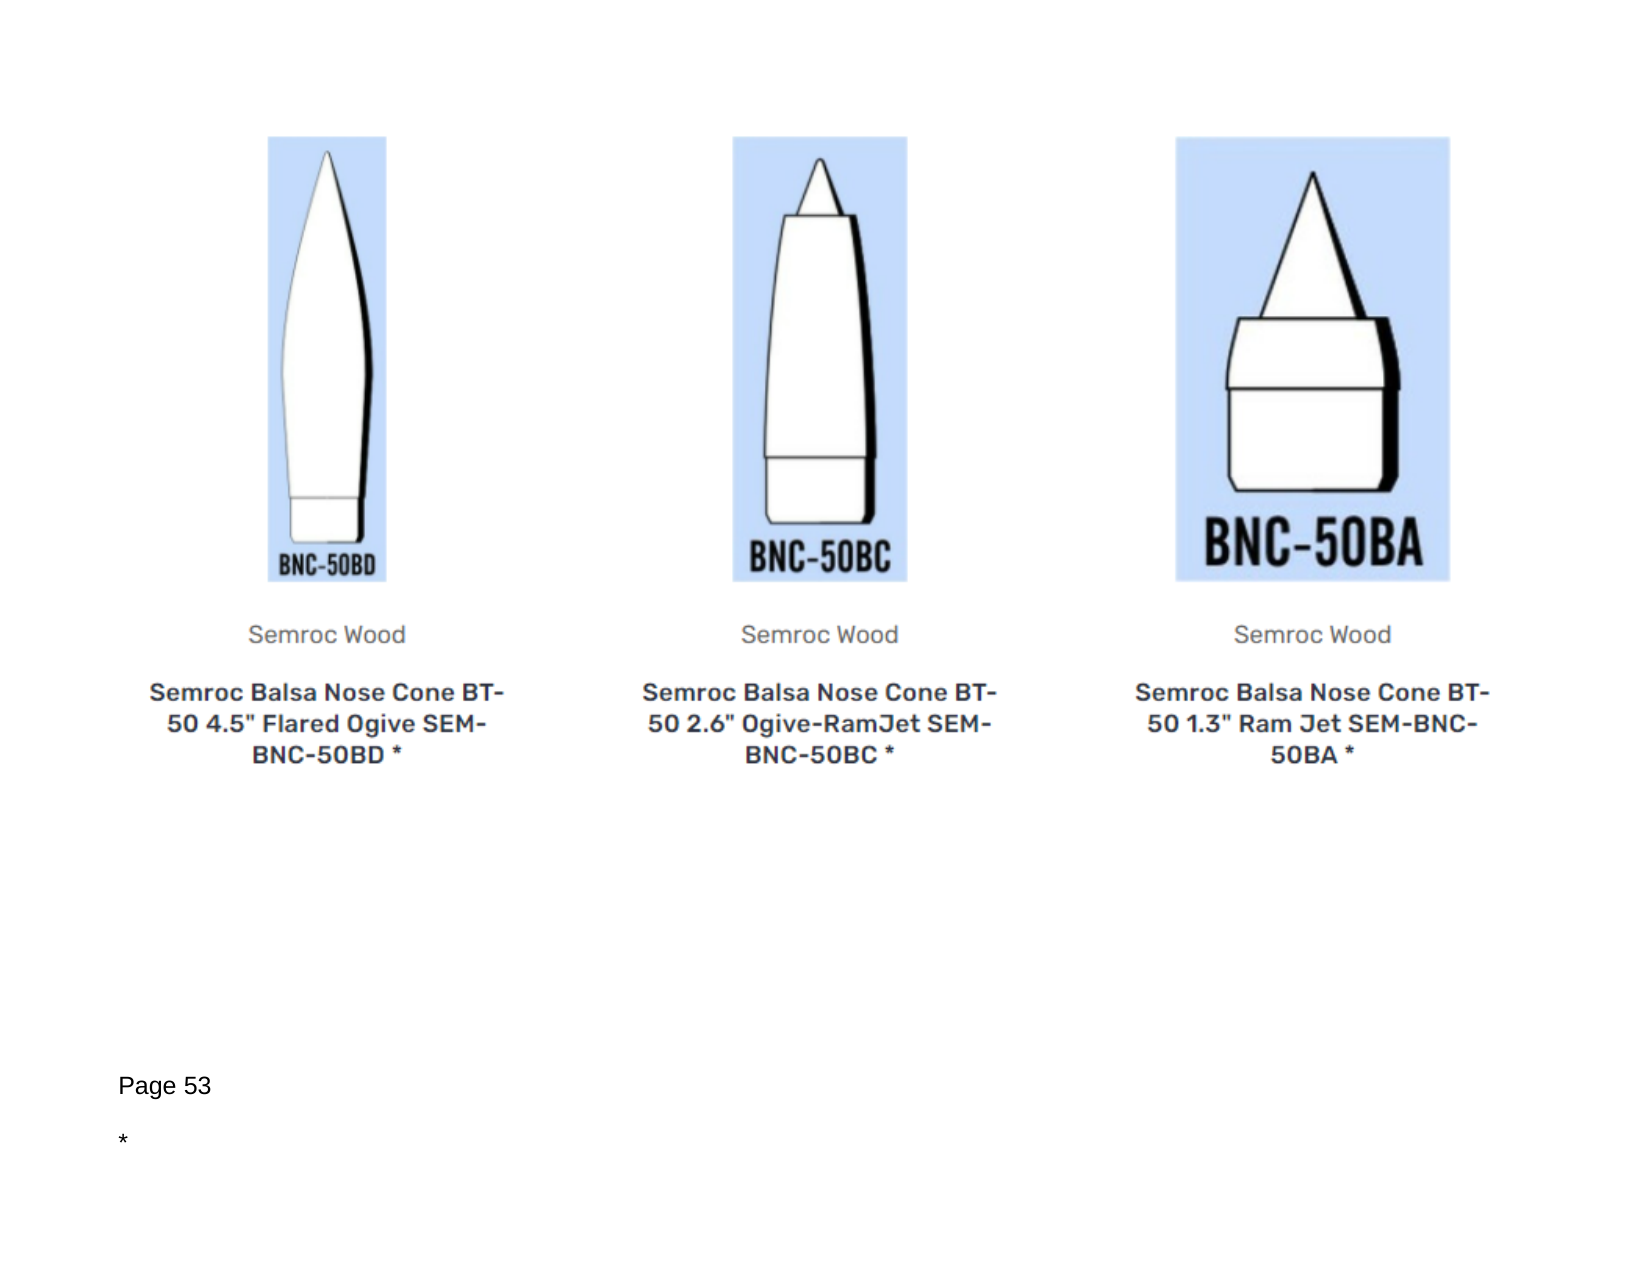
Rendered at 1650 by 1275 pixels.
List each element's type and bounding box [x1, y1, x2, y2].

picture [135, 118, 1515, 773]
